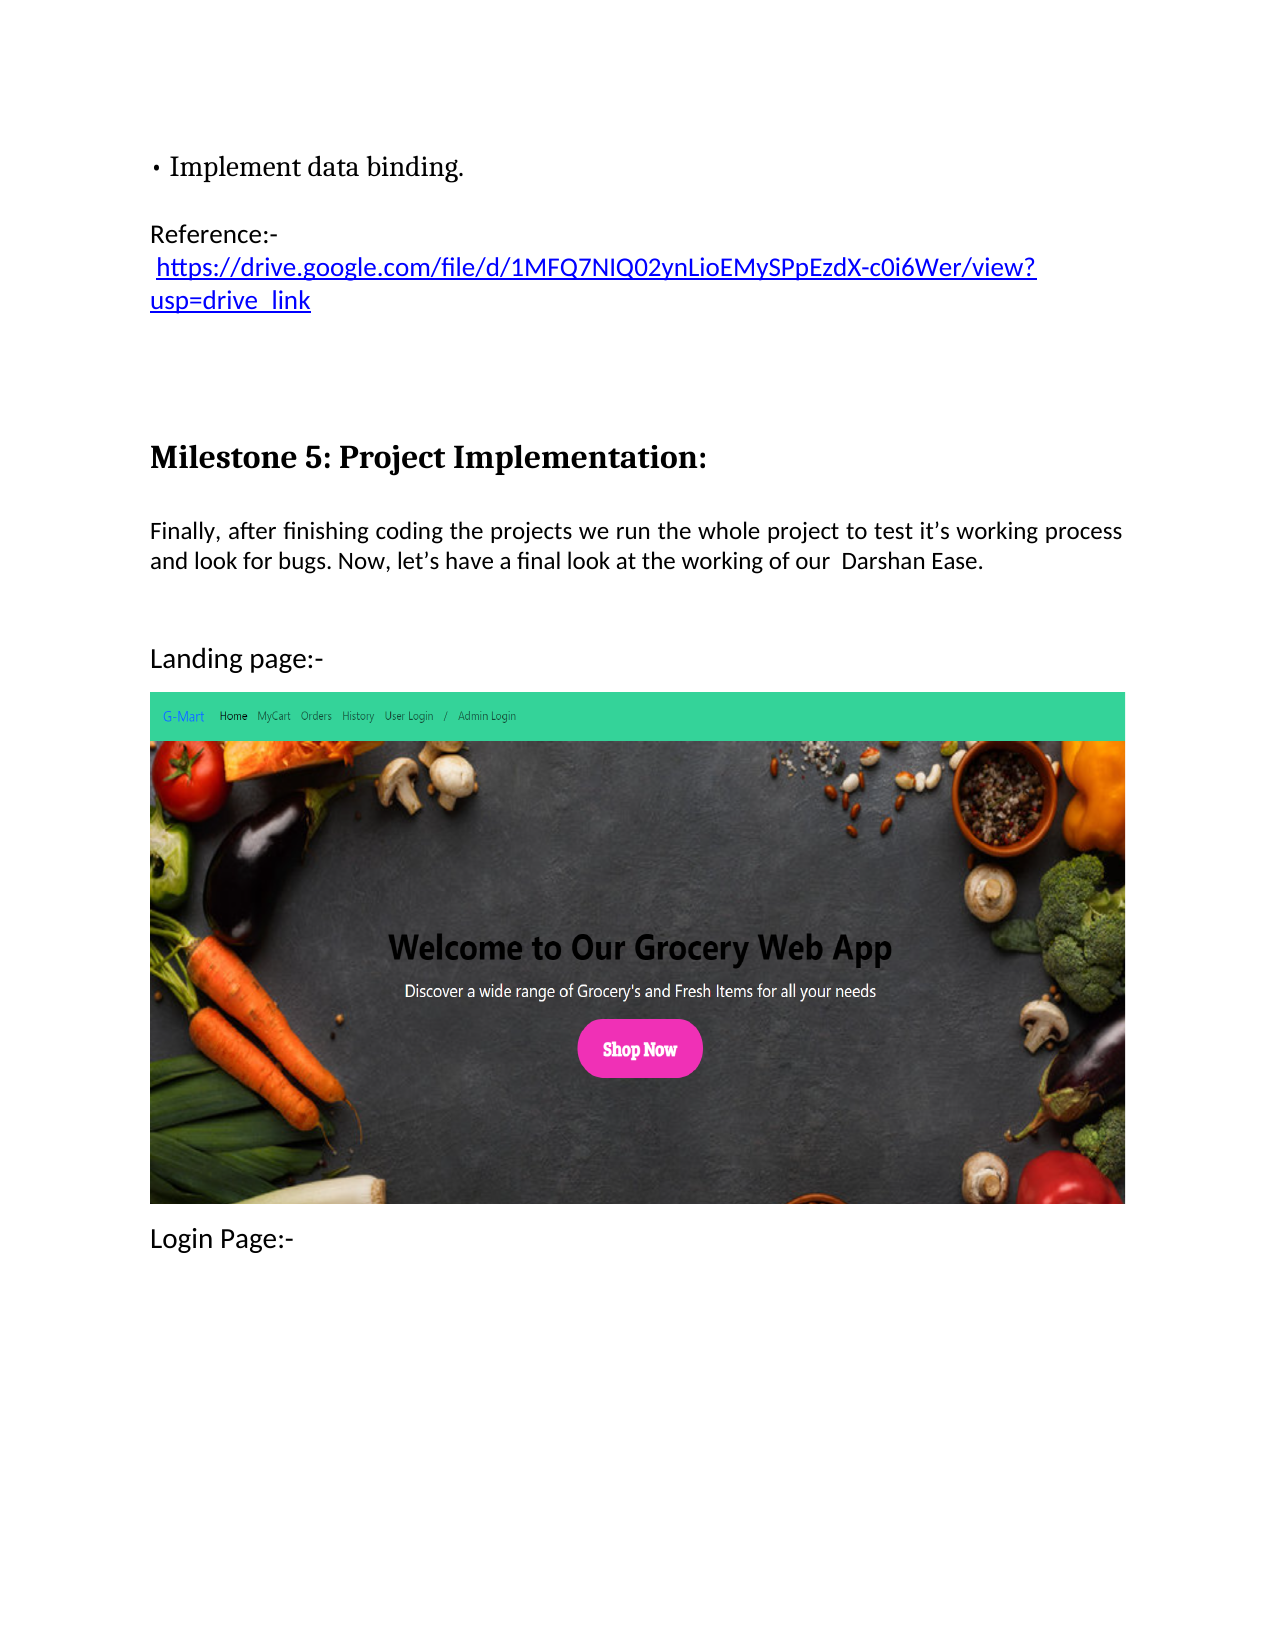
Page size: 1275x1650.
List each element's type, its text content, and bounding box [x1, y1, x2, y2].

text • Implement data binding. [150, 150, 1125, 183]
text Landing page:- [150, 640, 1125, 676]
text Login Page:- [150, 1220, 1125, 1256]
text https://drive.google.com/file/d/1MFQ7NIQ02ynLioEMySPpEzdX-c0i6Wer/view?usp=drive_link [150, 250, 1125, 316]
picture [150, 692, 1125, 1204]
text Finally, after finishing coding the projects we run the whole project to test it’s working process and look for bugs. Now, let’s have a final look at the working of our Darshan Ease. [150, 515, 1125, 576]
text Milestone 5: Project Implementation: [150, 438, 1125, 477]
text Reference:- [150, 217, 1125, 250]
